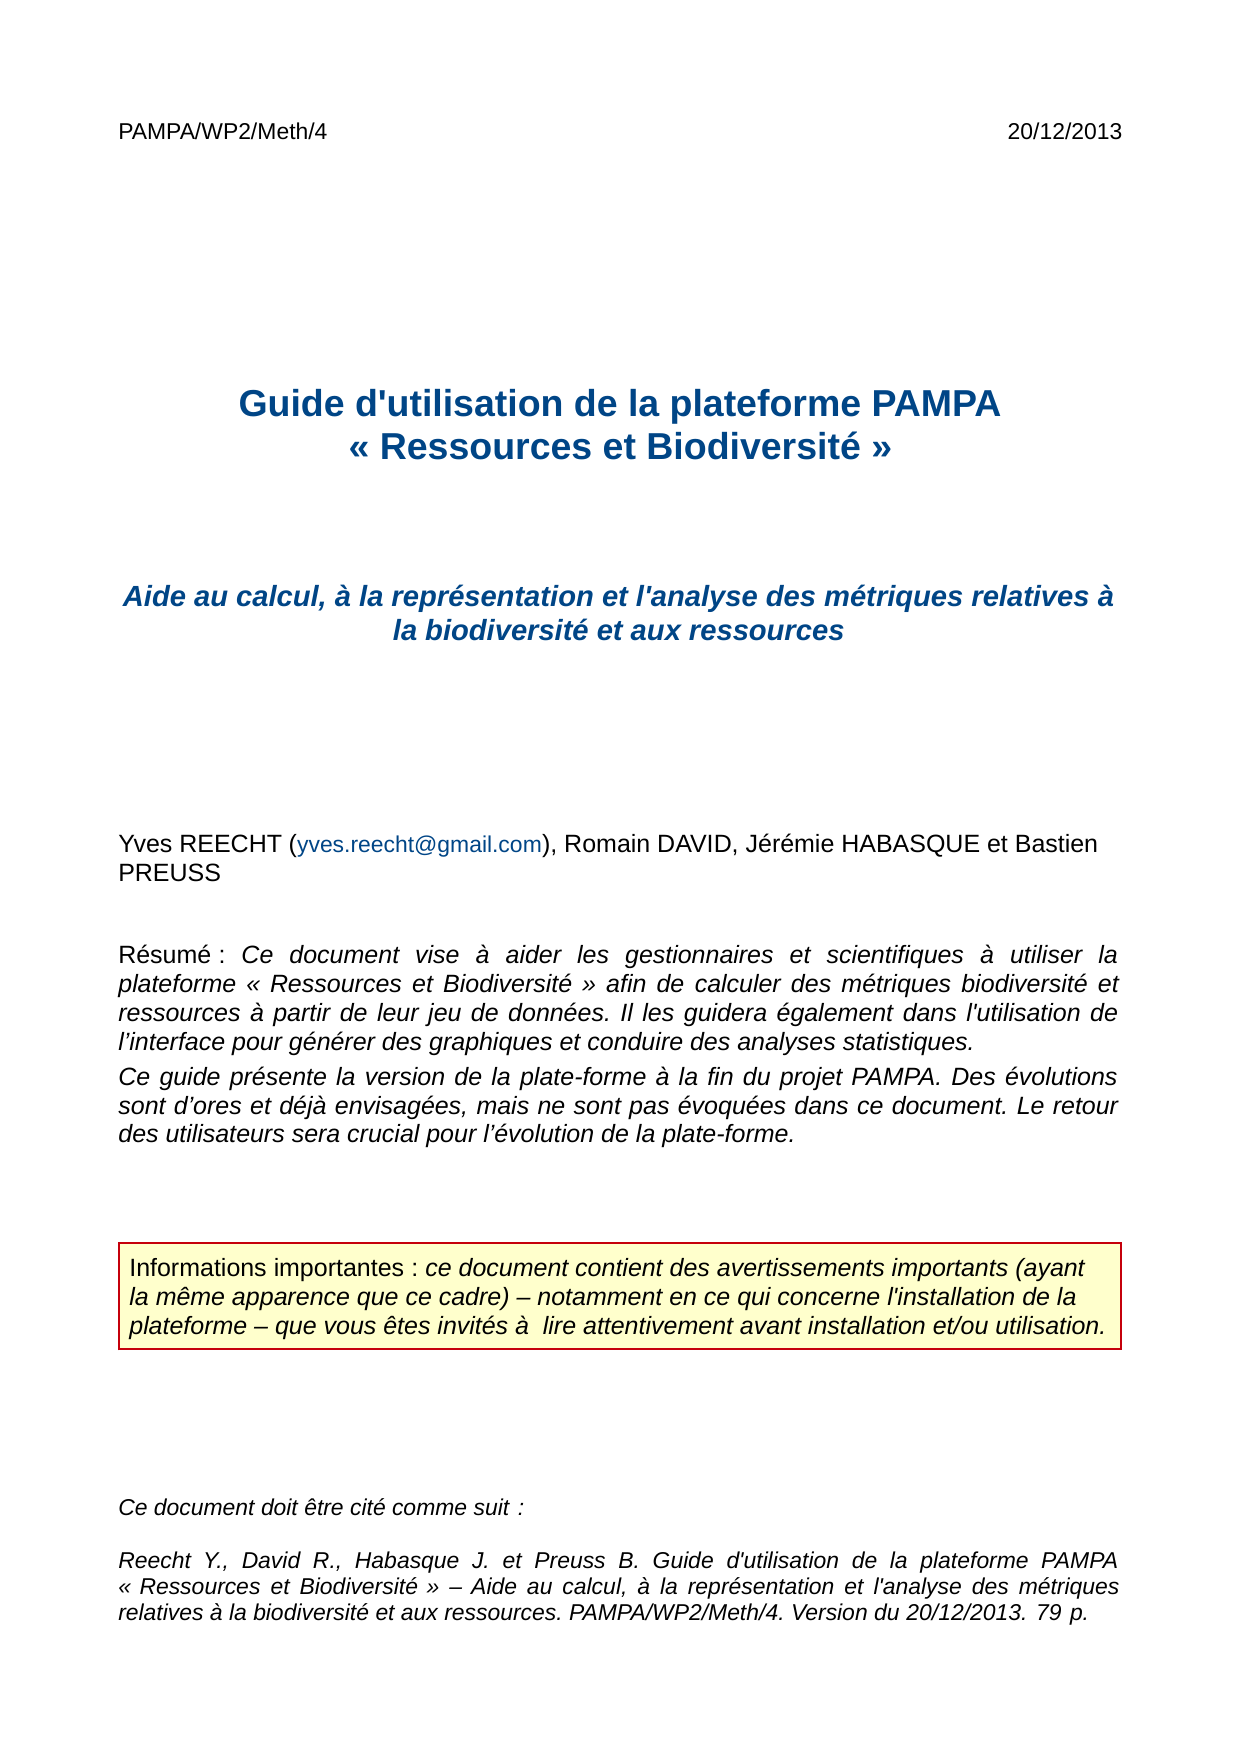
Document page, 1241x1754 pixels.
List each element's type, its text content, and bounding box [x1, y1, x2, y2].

text Reecht Y., David R., Habasque J. et Preuss B. Guide d'utilisation de la plateforme PAMPA « Ressources et Biodiversité » – Aide au calcul, à la représentation et l'analyse des métriques relatives à la biodiversité et aux ressources. PAMPA/WP2/Meth/4. Version du 20/12/2013. 79 p. [118, 1547, 1122, 1626]
text PAMPA/WP2/Meth/4 20/12/2013 [118, 118, 1122, 144]
text Aide au calcul, à la représentation et l'analyse des métriques relatives à la biodiversité et aux ressources [118, 579, 1122, 646]
text Résumé : Ce document vise à aider les gestionnaires et scientifiques à utiliser la plateforme « Ressources et Biodiversité » afin de calculer des métriques biodiversité et ressources à partir de leur jeu de données. Il les guidera également dans l'utilisation de l’interface pour générer des graphiques et conduire des analyses statistiques. [118, 940, 1122, 1055]
text Ce guide présente la version de la plate-forme à la fin du projet PAMPA. Des évolutions sont d’ores et déjà envisagées, mais ne sont pas évoquées dans ce document. Le retour des utilisateurs sera crucial pour l’évolution de la plate-forme. [118, 1062, 1122, 1148]
title Guide d'utilisation de la plateforme PAMPA « Ressources et Biodiversité » [118, 381, 1122, 467]
text Yves REECHT (yves.reecht@gmail.com), Romain DAVID, Jérémie HABASQUE et Bastien PREUSS [118, 829, 1122, 887]
text Informations importantes : ce document contient des avertissements importants (ayant la même apparence que ce cadre) – notamment en ce qui concerne l'installation de la plateforme – que vous êtes invités à lire attentivement avant installation et/ou utilisation. [120, 1244, 1120, 1348]
text Ce document doit être cité comme suit : [118, 1494, 1122, 1520]
